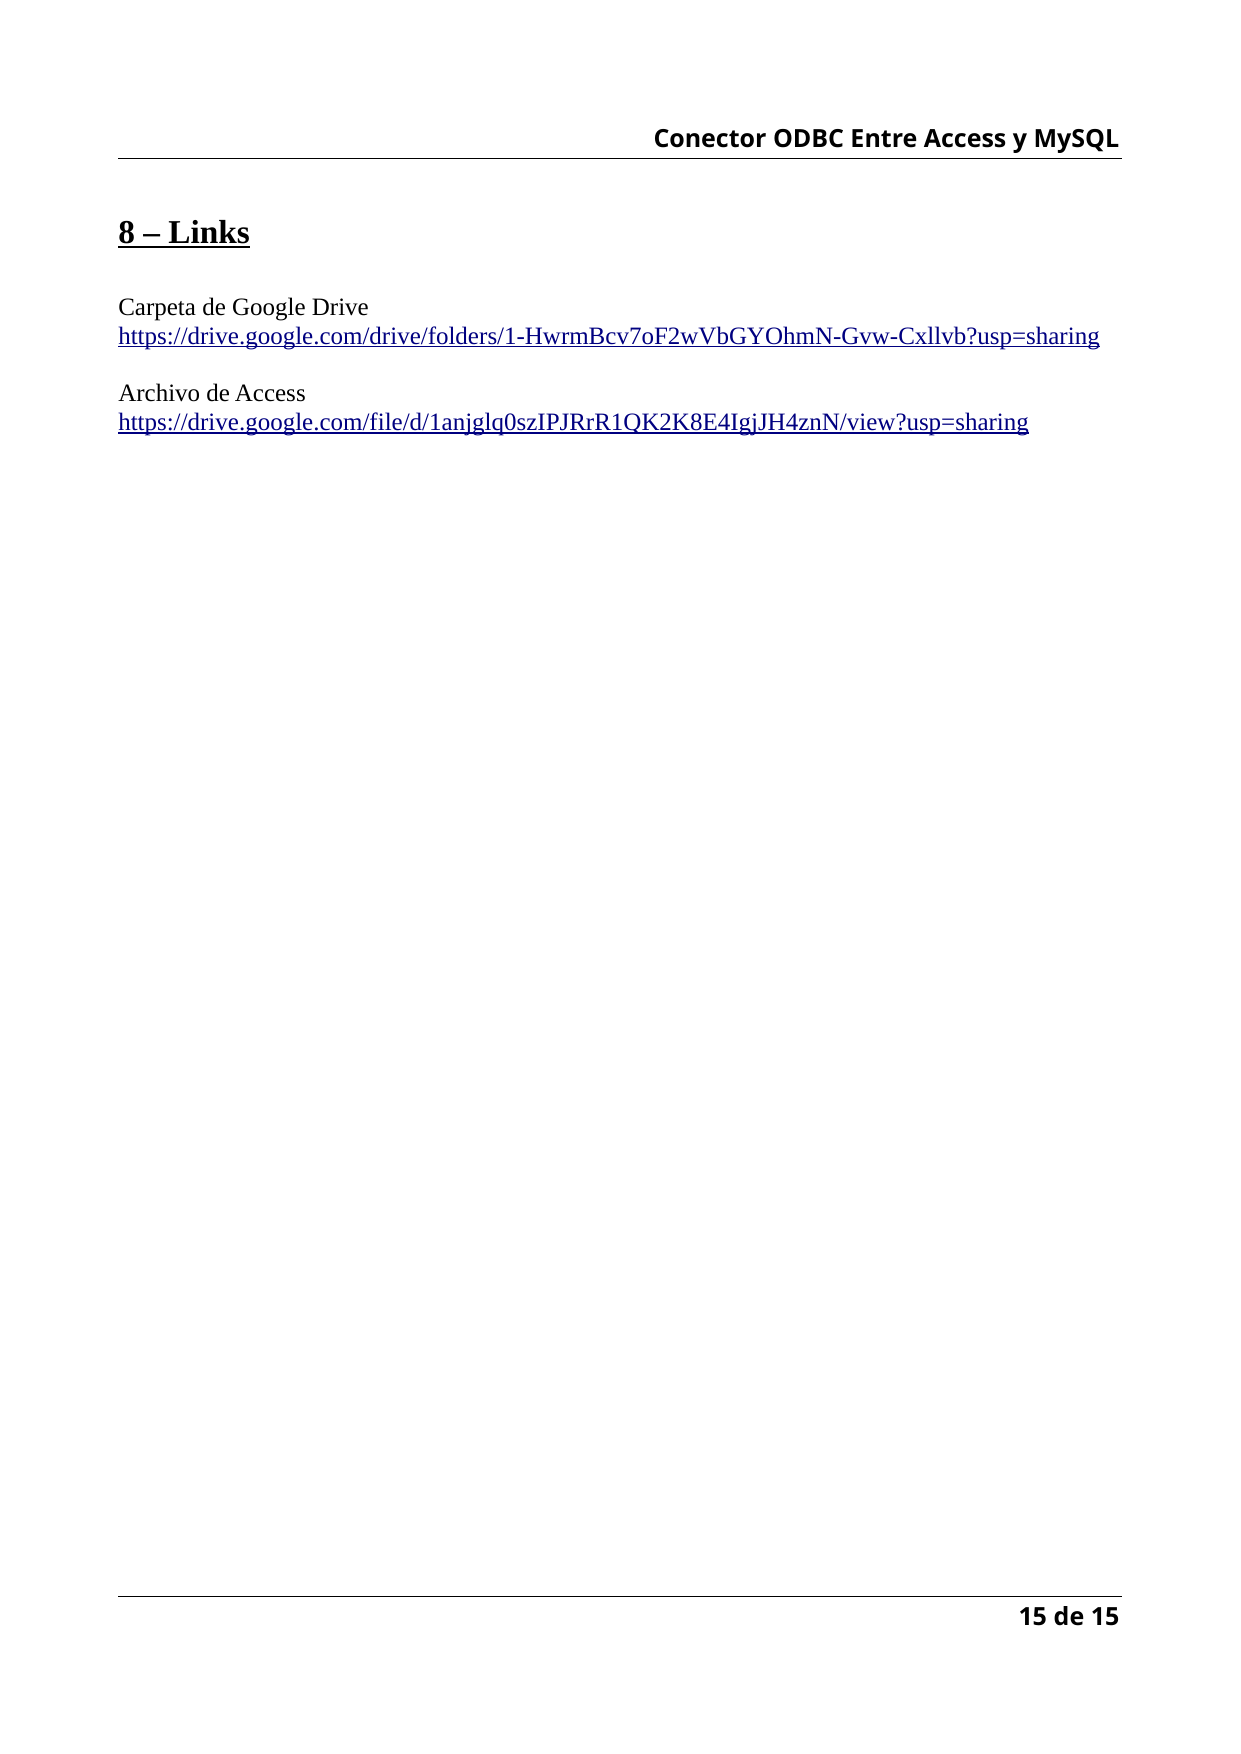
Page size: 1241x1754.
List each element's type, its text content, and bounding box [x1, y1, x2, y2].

text Archivo de Access [118, 378, 1122, 407]
text https://drive.google.com/file/d/1anjglq0szIPJRrR1QK2K8E4IgjJH4znN/view?usp=sharing [118, 407, 1122, 436]
text Carpeta de Google Drive [118, 292, 1122, 321]
text https://drive.google.com/drive/folders/1-HwrmBcv7oF2wVbGYOhmN-Gvw-Cxllvb?usp=sharing [118, 321, 1122, 350]
text 8 – Links [118, 213, 1122, 251]
